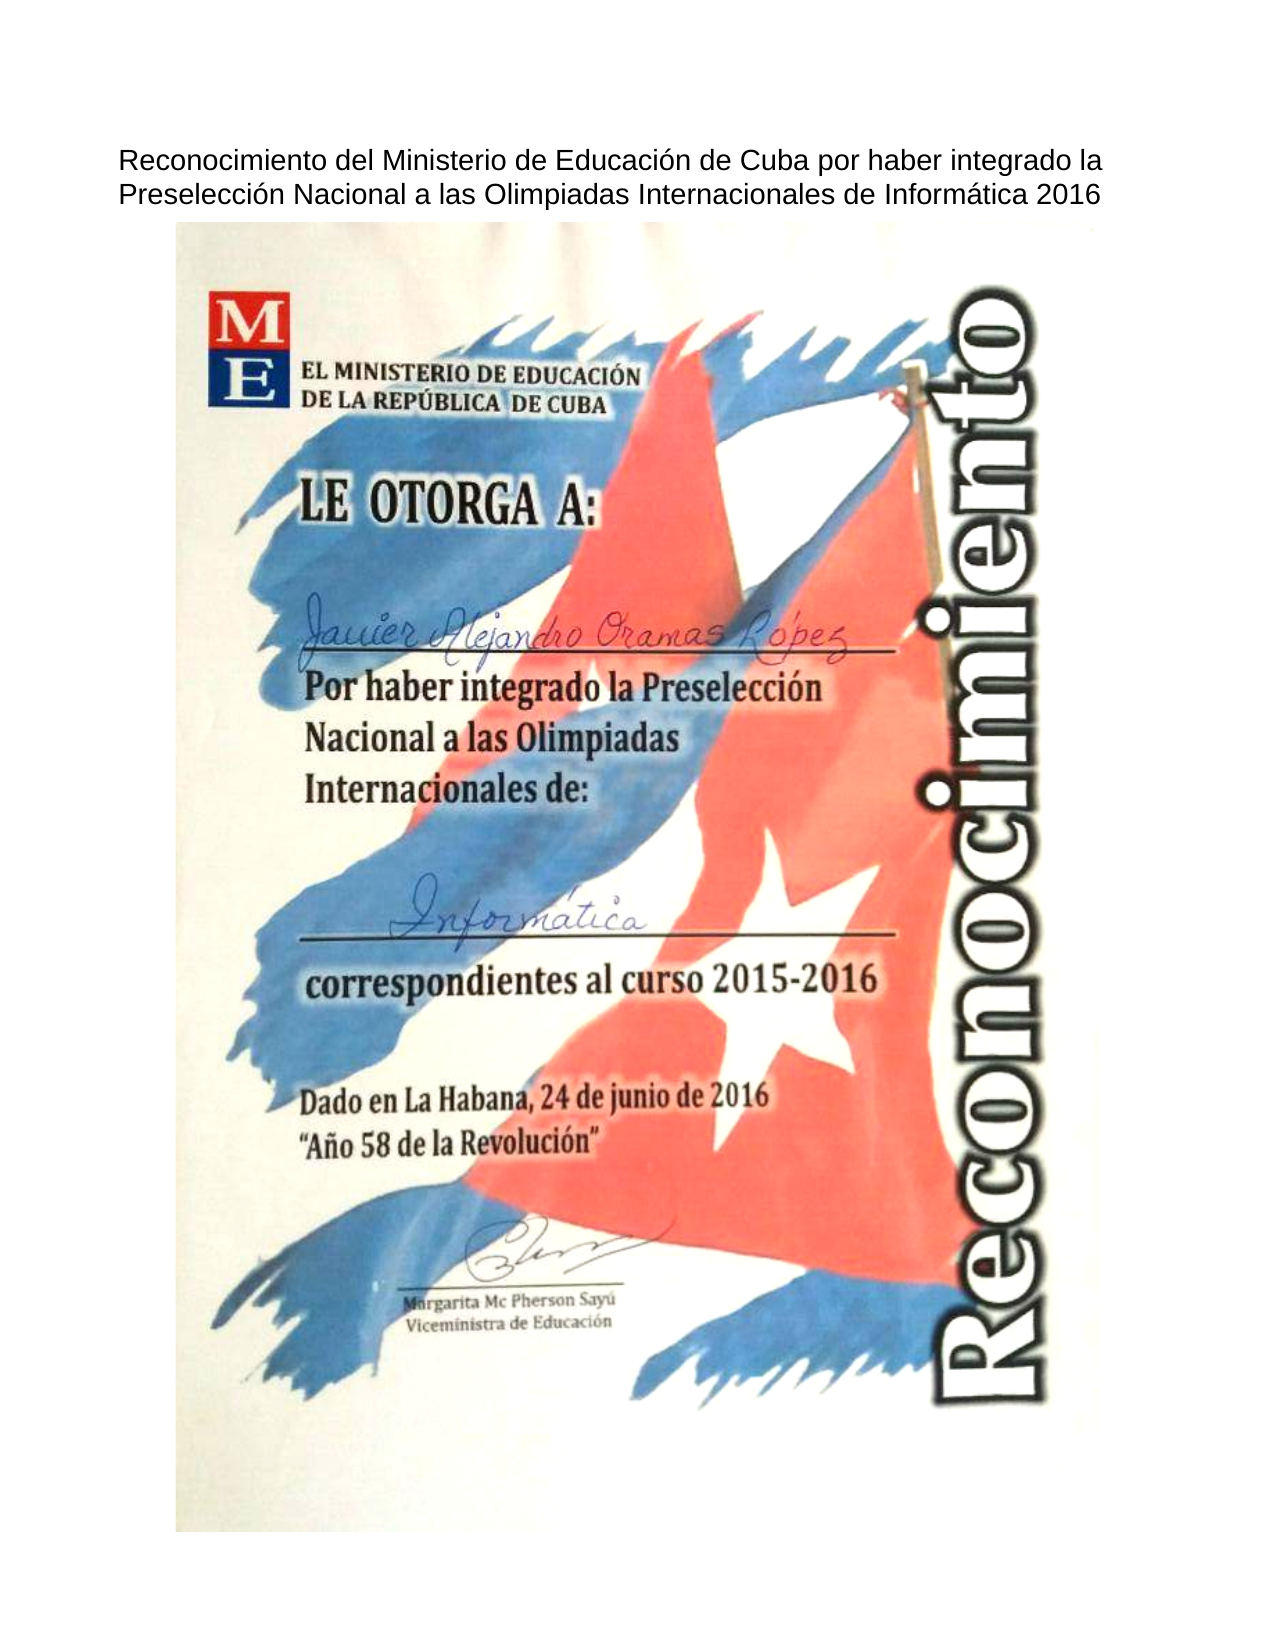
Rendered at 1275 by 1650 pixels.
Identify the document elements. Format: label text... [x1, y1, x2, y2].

subtitle Reconocimiento del Ministerio de Educación de Cuba por haber integrado la Preselección Nacional a las Olimpiadas Internacionales de Informática 2016 [118, 143, 1157, 210]
picture [175, 222, 1100, 1532]
